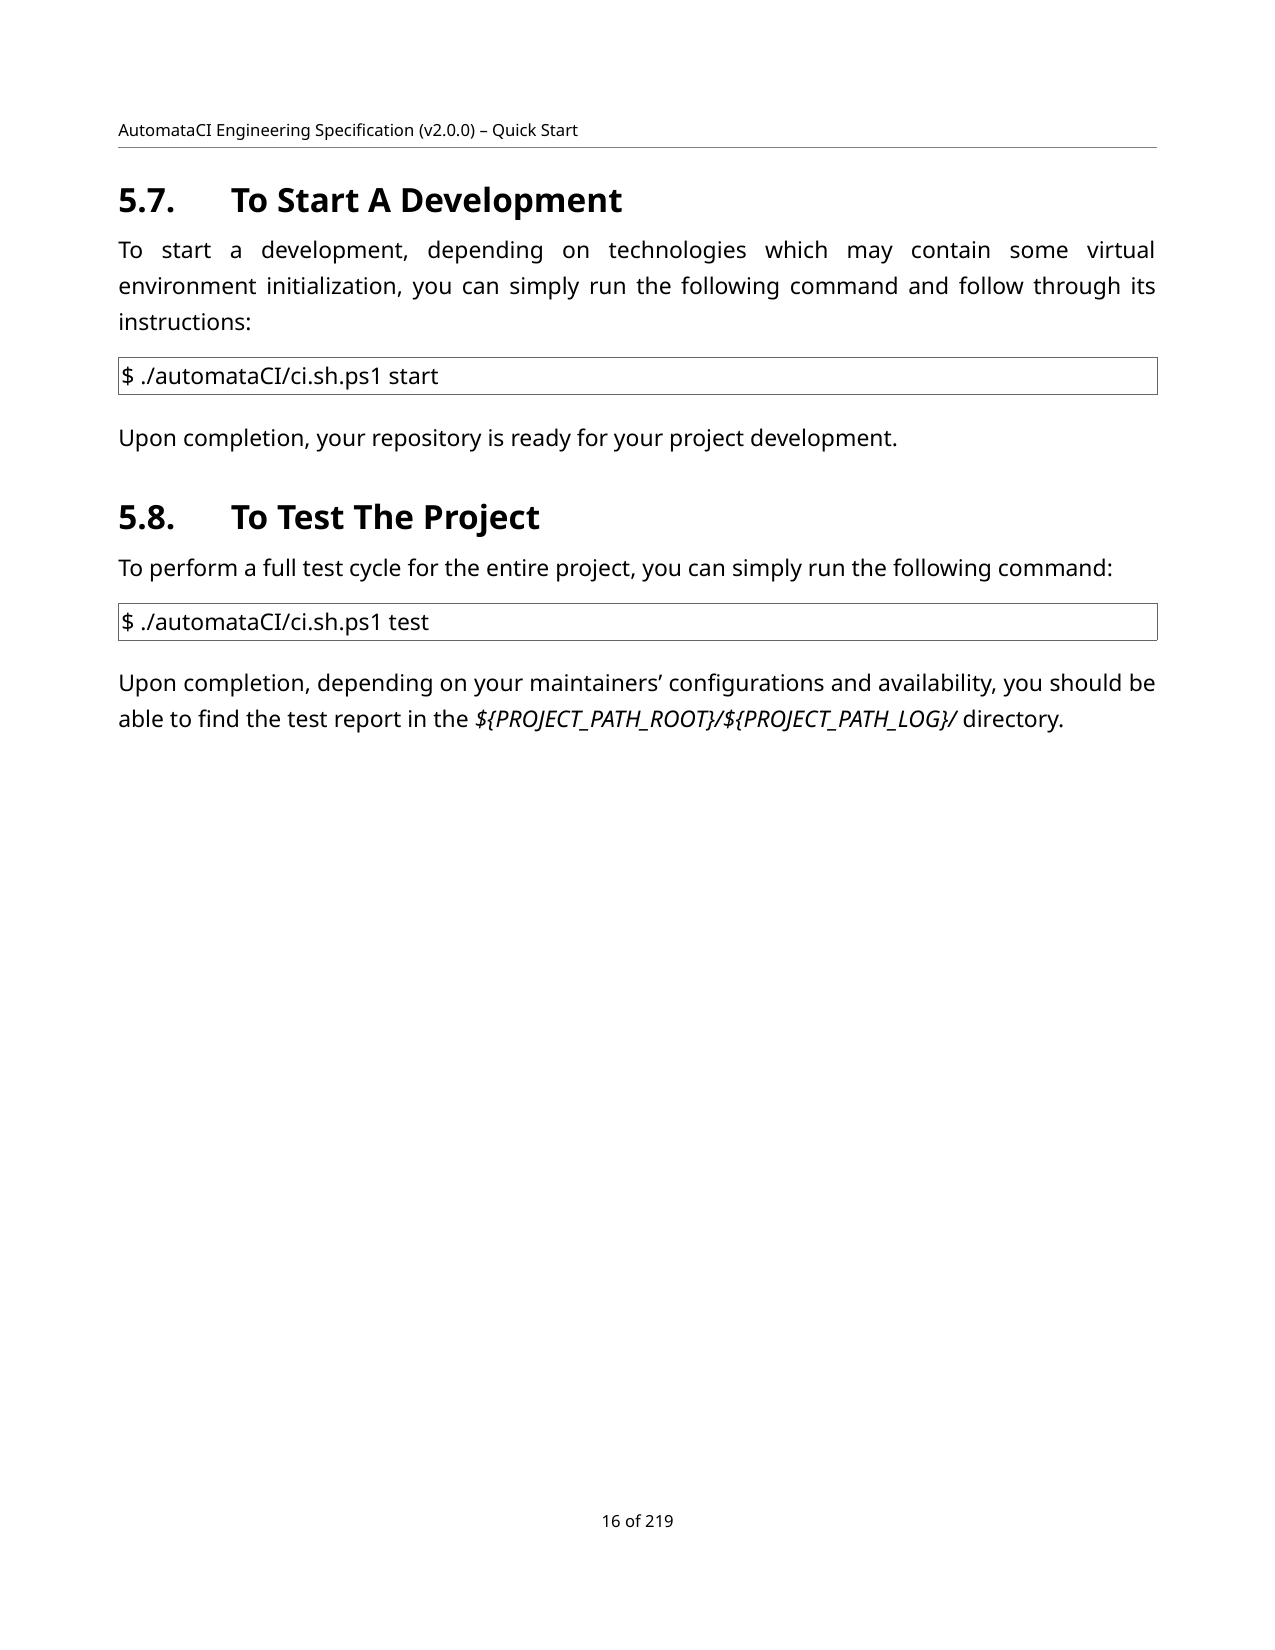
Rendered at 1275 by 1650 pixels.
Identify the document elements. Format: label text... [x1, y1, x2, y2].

text To perform a full test cycle for the entire project, you can simply run the following command: [118, 551, 1157, 583]
subtitle To Test The Project [118, 493, 1157, 539]
subtitle To Start A Development [118, 176, 1157, 222]
text To start a development, depending on technologies which may contain some virtual environment initialization, you can simply run the following command and follow through its instructions: [118, 234, 1157, 337]
text $ ./automataCI/ci.sh.ps1 test [119, 604, 1157, 640]
text $ ./automataCI/ci.sh.ps1 start [119, 358, 1157, 394]
text Upon completion, your repository is ready for your project development. [118, 422, 1157, 453]
text Upon completion, depending on your maintainers’ configurations and availability, you should be able to find the test report in the ${PROJECT_PATH_ROOT}/${PROJECT_PATH_LOG}/ directory. [118, 667, 1157, 734]
